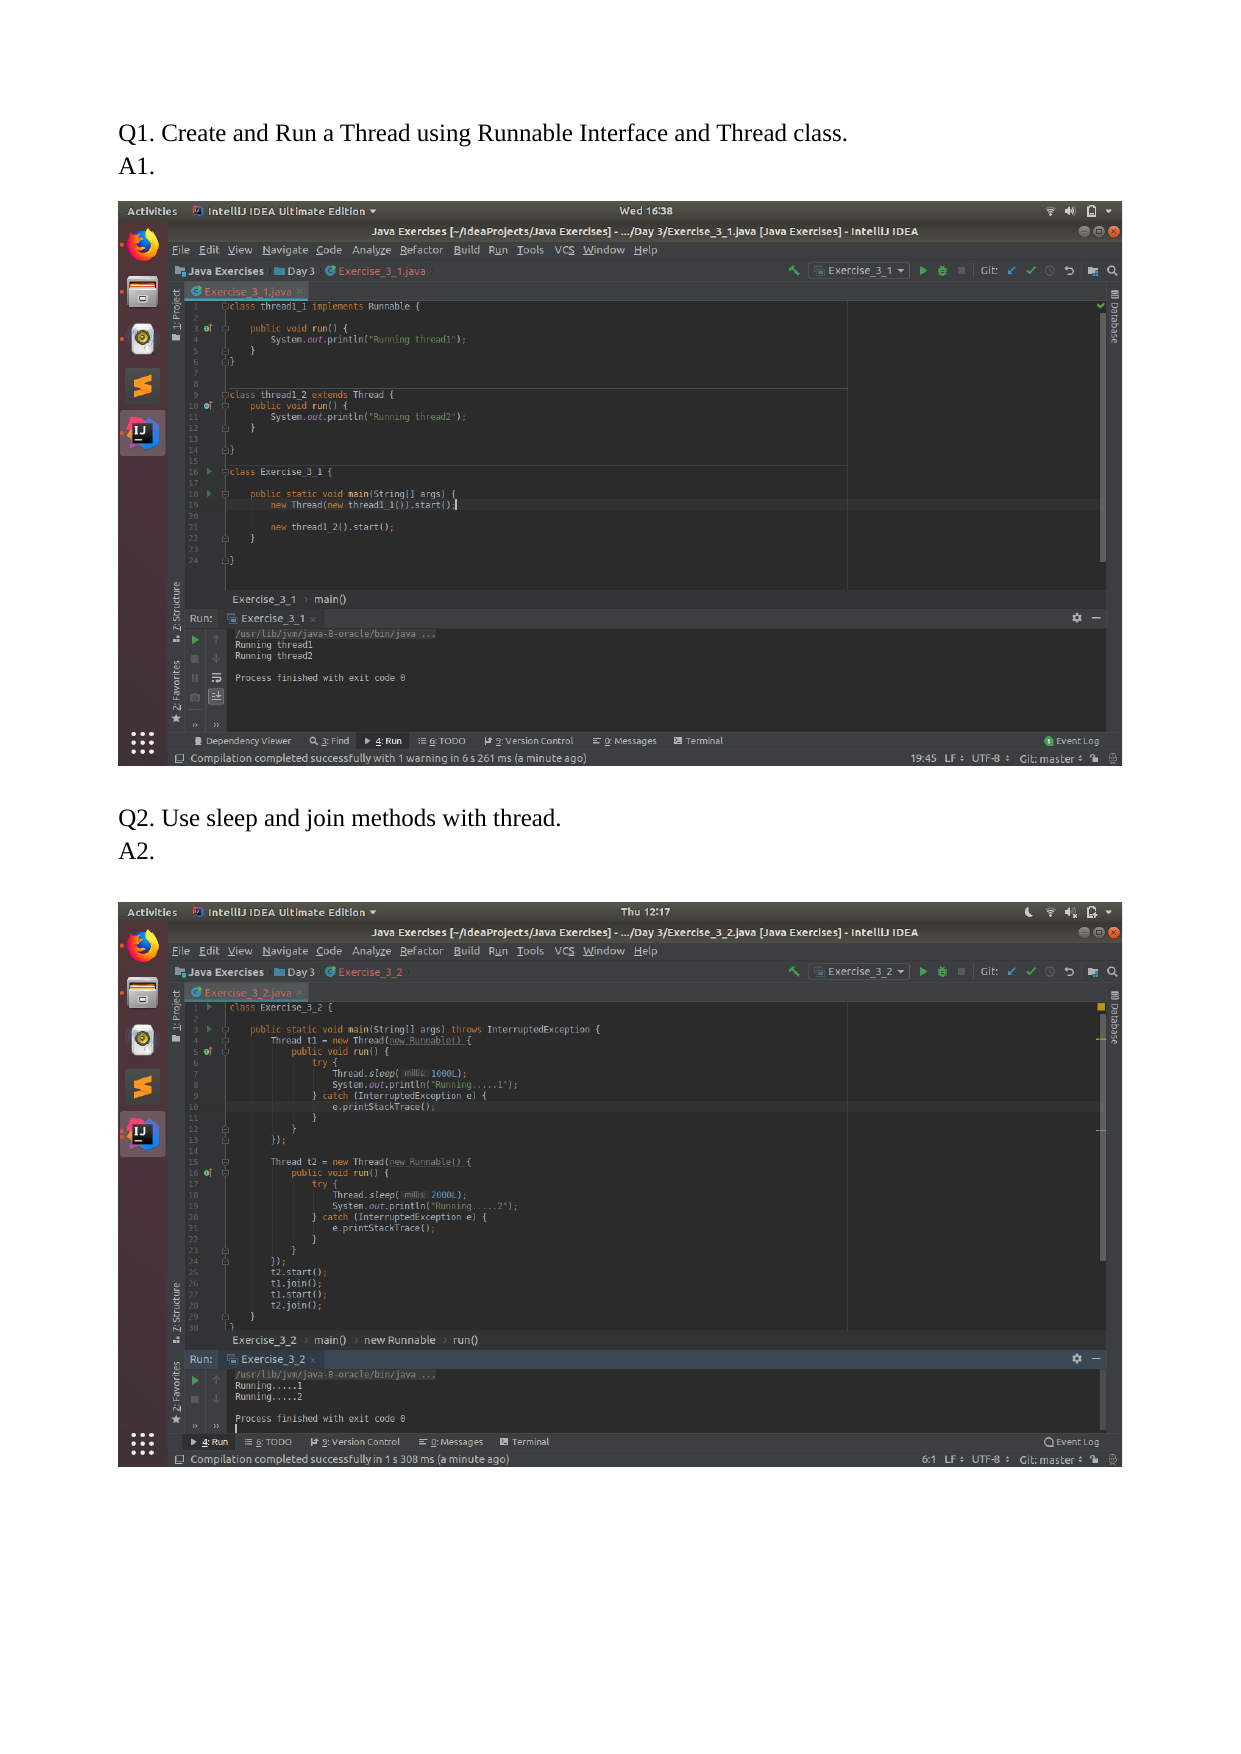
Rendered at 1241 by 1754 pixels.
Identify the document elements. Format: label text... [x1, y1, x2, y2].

text A2. [118, 836, 1122, 865]
picture [118, 201, 1123, 766]
text A1. [118, 151, 1122, 180]
text Q1. Create and Run a Thread using Runnable Interface and Thread class. [118, 118, 1122, 147]
text Q2. Use sleep and join methods with thread. [118, 803, 1122, 832]
picture [118, 902, 1123, 1467]
